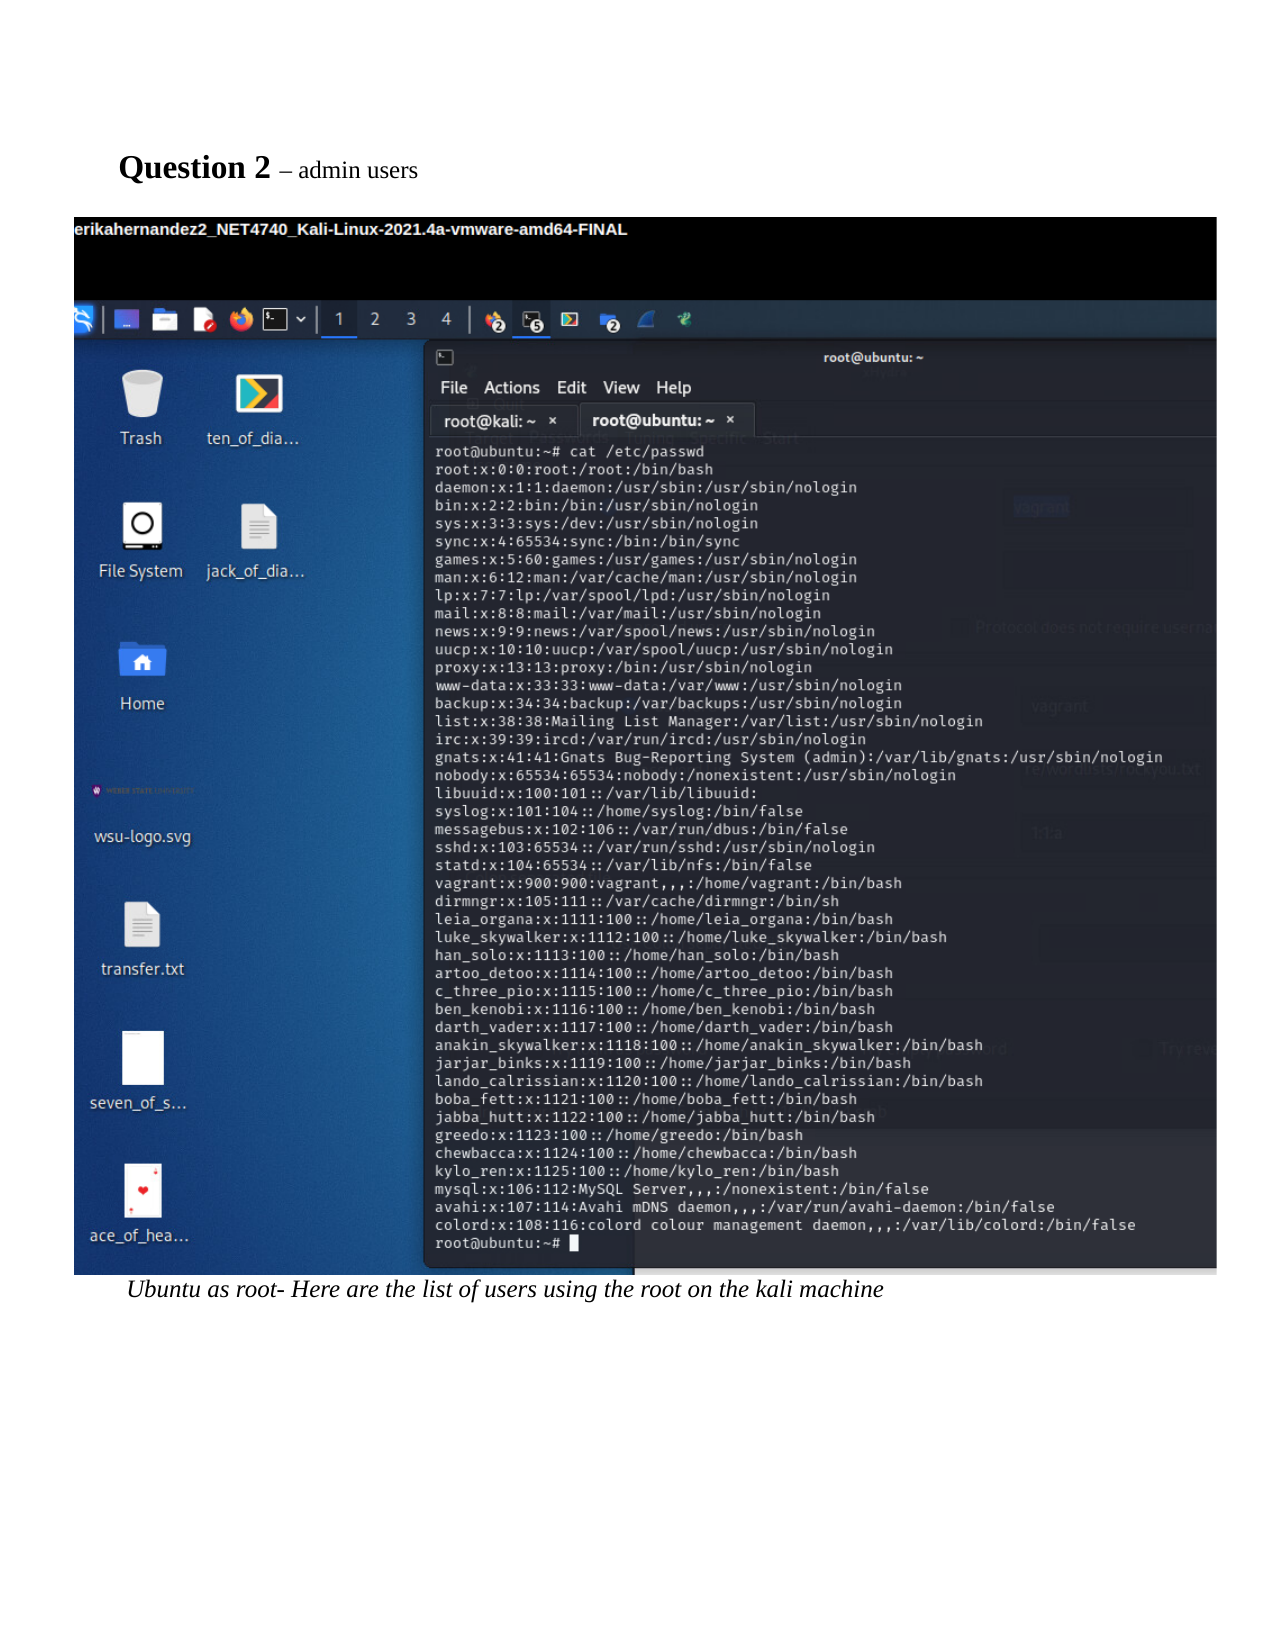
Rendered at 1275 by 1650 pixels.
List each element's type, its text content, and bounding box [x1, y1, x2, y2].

text Question 2 – admin users [118, 147, 1157, 185]
picture [74, 217, 1217, 1275]
text Ubuntu as root- Here are the list of users using the root on the kali machine [126, 1275, 1165, 1303]
